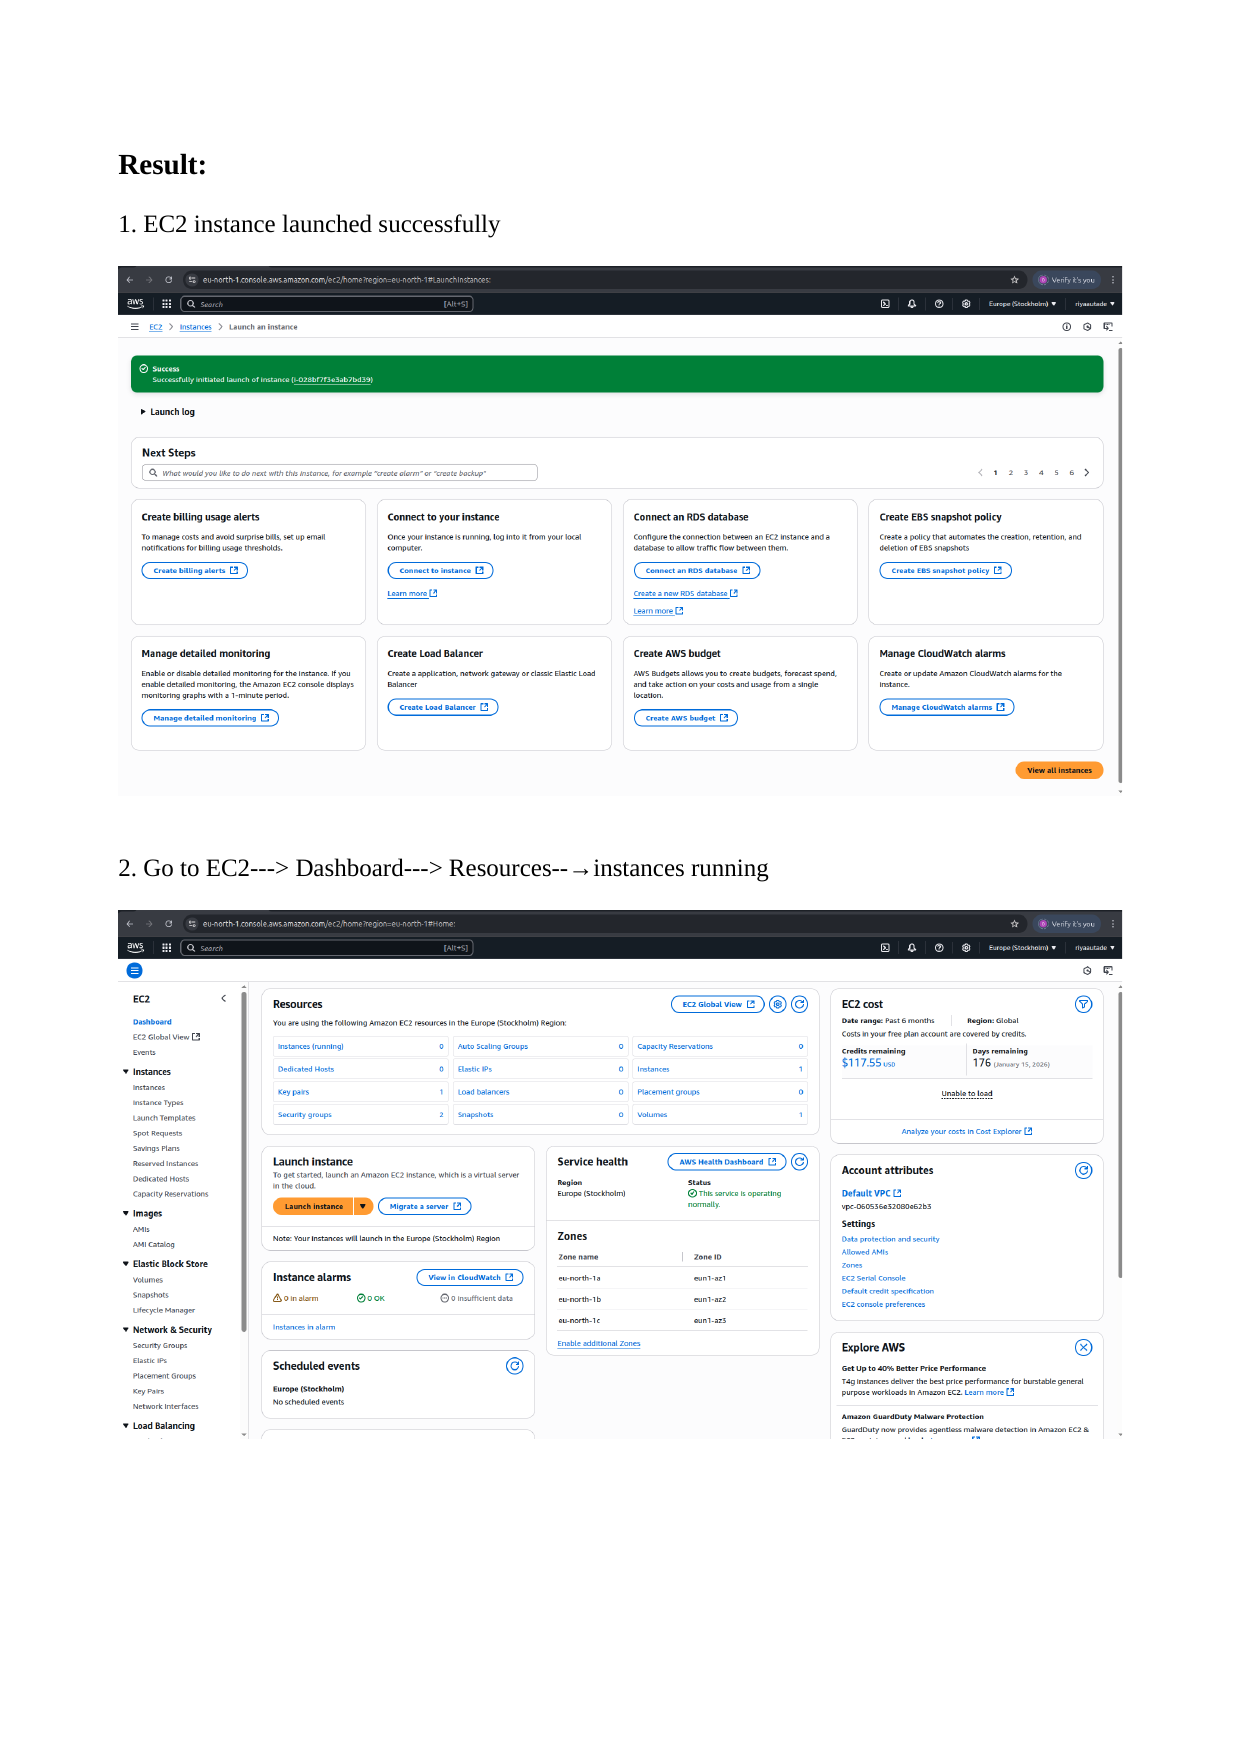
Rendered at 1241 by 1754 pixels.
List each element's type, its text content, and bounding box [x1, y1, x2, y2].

text 2. Go to EC2---> Dashboard---> Resources--→instances running [118, 853, 1122, 881]
picture [118, 266, 1123, 796]
text 1. EC2 instance launched successfully [118, 209, 1122, 238]
picture [118, 910, 1123, 1439]
text Result: [118, 147, 1122, 180]
